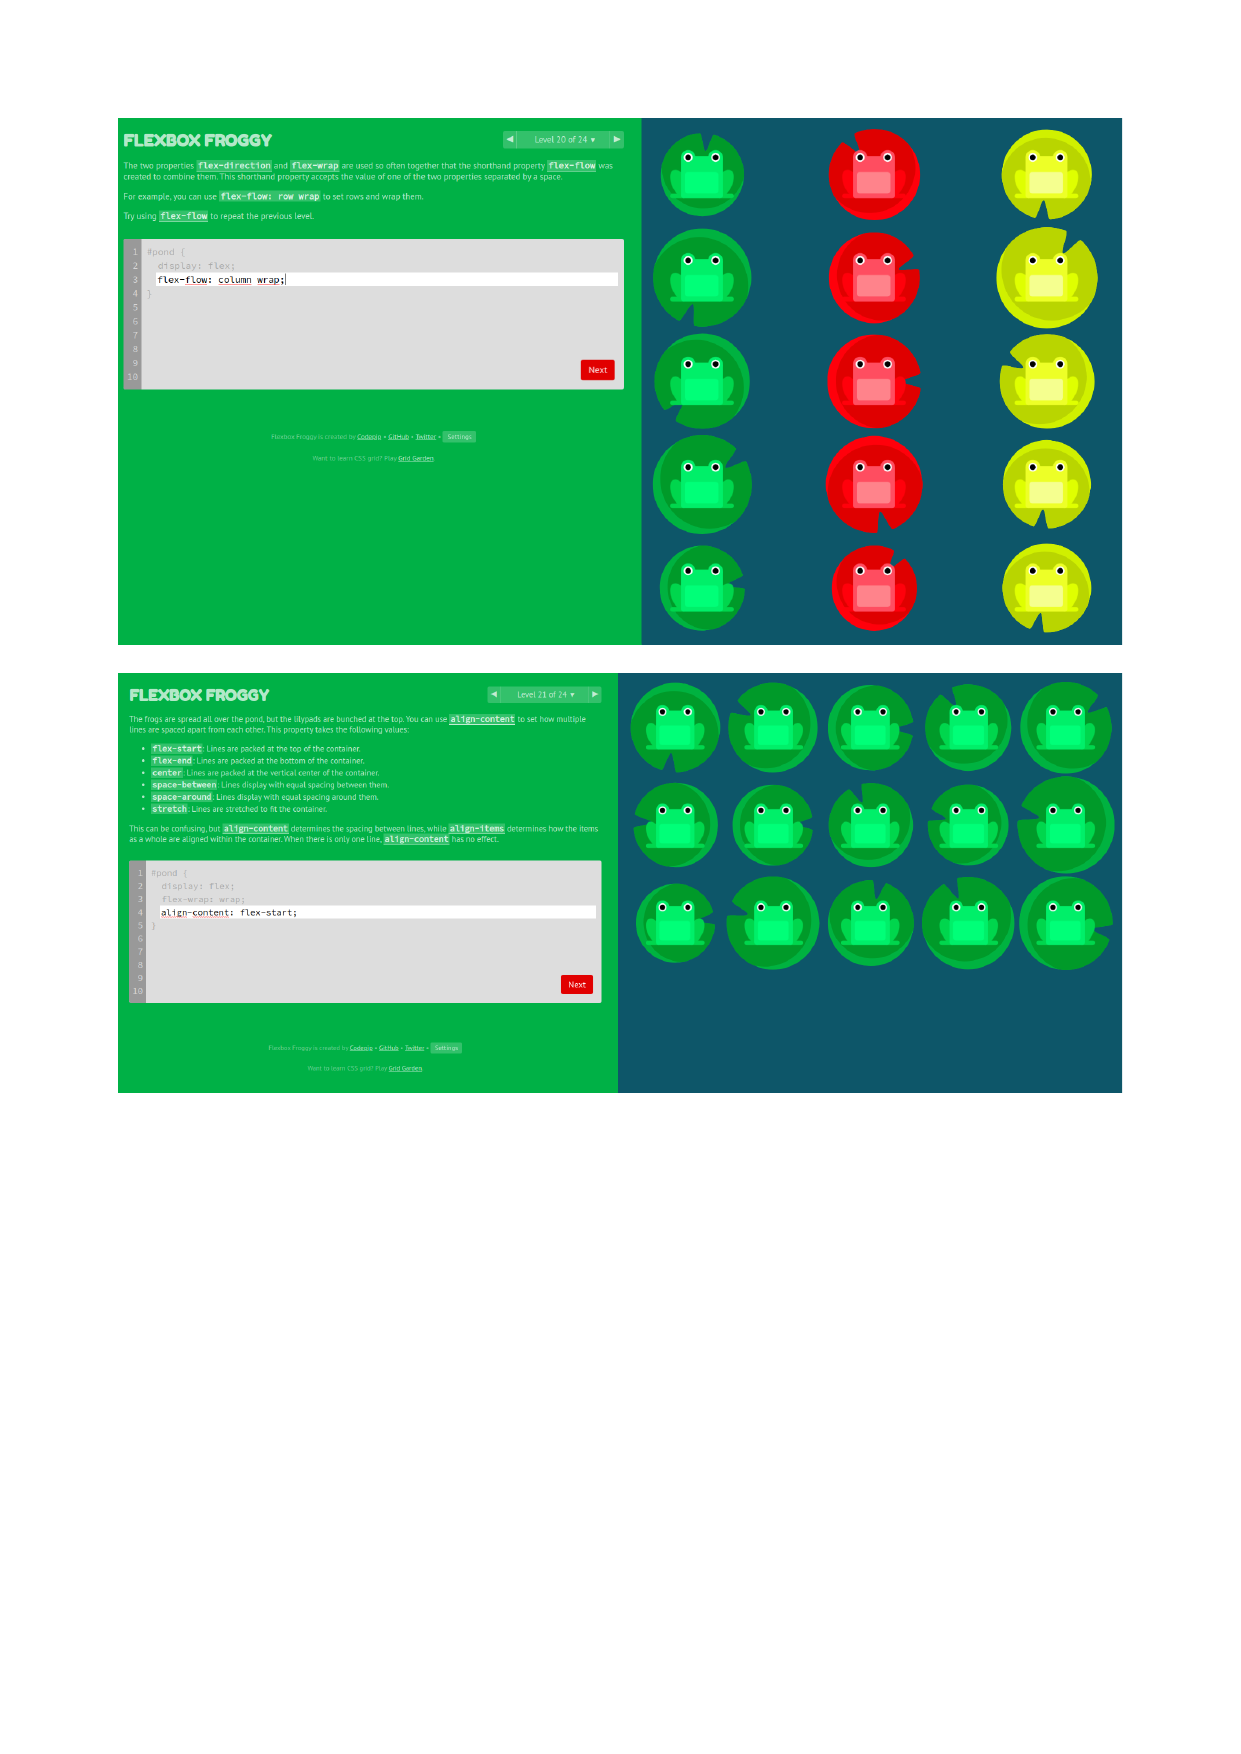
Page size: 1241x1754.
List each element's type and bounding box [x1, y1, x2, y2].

picture [118, 118, 1123, 645]
picture [118, 673, 1123, 1093]
